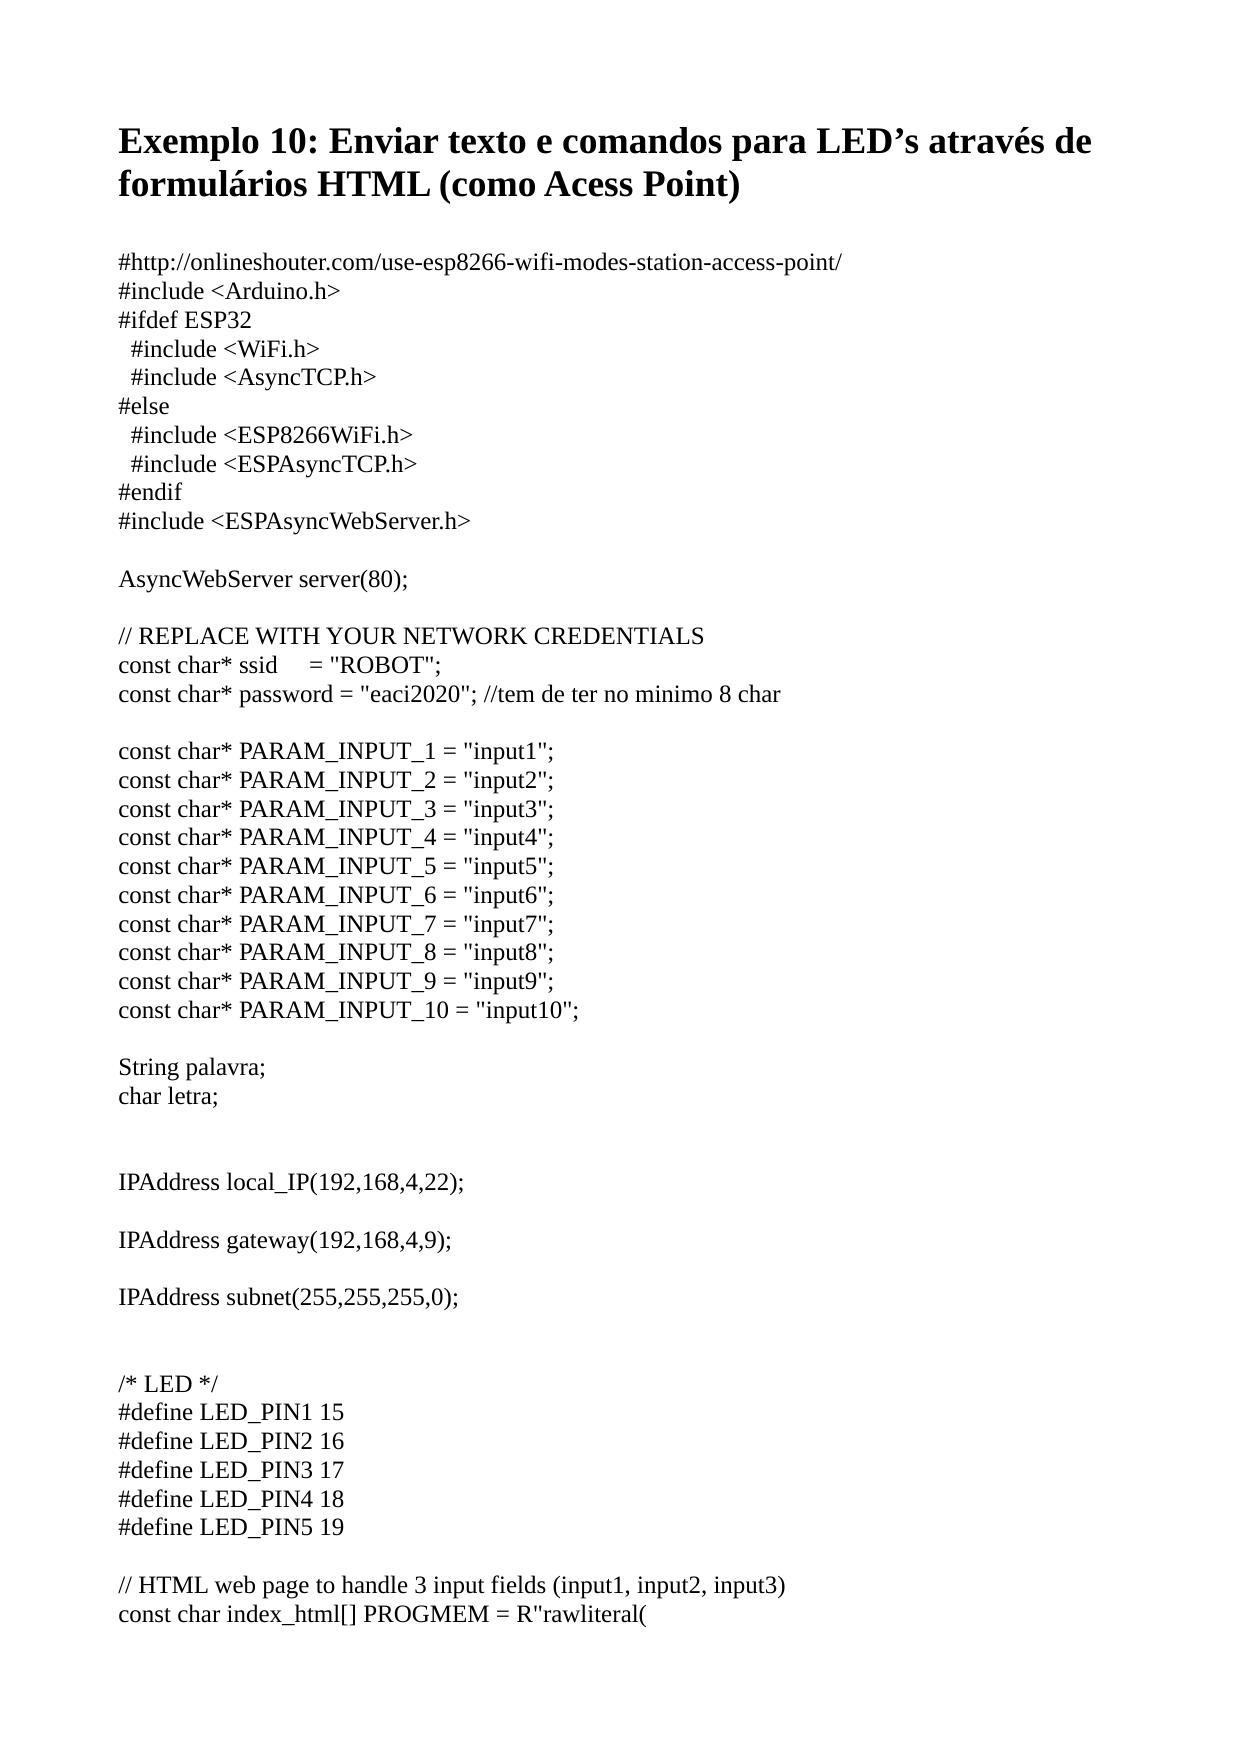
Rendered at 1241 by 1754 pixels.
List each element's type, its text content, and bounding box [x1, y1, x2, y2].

text const char* PARAM_INPUT_9 = "input9"; [118, 966, 1122, 995]
text IPAddress gateway(192,168,4,9); [118, 1225, 1122, 1254]
text #include <WiFi.h> [118, 334, 1122, 362]
text #endif [118, 477, 1122, 506]
text #define LED_PIN2 16 [118, 1426, 1122, 1455]
text #define LED_PIN4 18 [118, 1484, 1122, 1512]
text const char index_html[] PROGMEM = R"rawliteral( [118, 1599, 1122, 1627]
text // REPLACE WITH YOUR NETWORK CREDENTIALS [118, 621, 1122, 650]
text const char* PARAM_INPUT_3 = "input3"; [118, 794, 1122, 822]
text const char* PARAM_INPUT_1 = "input1"; [118, 736, 1122, 765]
subtitle Exemplo 10: Enviar texto e comandos para LED’s através de formulários HTML (como Acess Point) [118, 118, 1122, 204]
text #include <AsyncTCP.h> [118, 362, 1122, 391]
text const char* PARAM_INPUT_5 = "input5"; [118, 851, 1122, 880]
text AsyncWebServer server(80); [118, 564, 1122, 592]
text #include <Arduino.h> [118, 276, 1122, 305]
text char letra; [118, 1081, 1122, 1110]
text const char* PARAM_INPUT_7 = "input7"; [118, 909, 1122, 937]
text #ifdef ESP32 [118, 305, 1122, 334]
text // HTML web page to handle 3 input fields (input1, input2, input3) [118, 1570, 1122, 1599]
text String palavra; [118, 1052, 1122, 1081]
text const char* ssid = "ROBOT"; [118, 650, 1122, 679]
text #http://onlineshouter.com/use-esp8266-wifi-modes-station-access-point/ [118, 247, 1122, 276]
text #include <ESP8266WiFi.h> [118, 420, 1122, 449]
text const char* password = "eaci2020"; //tem de ter no minimo 8 char [118, 679, 1122, 707]
text const char* PARAM_INPUT_2 = "input2"; [118, 765, 1122, 794]
text IPAddress local_IP(192,168,4,22); [118, 1167, 1122, 1196]
text #include <ESPAsyncTCP.h> [118, 449, 1122, 477]
text /* LED */ [118, 1369, 1122, 1397]
text #define LED_PIN1 15 [118, 1397, 1122, 1426]
text const char* PARAM_INPUT_4 = "input4"; [118, 822, 1122, 851]
text const char* PARAM_INPUT_8 = "input8"; [118, 937, 1122, 966]
text #define LED_PIN3 17 [118, 1455, 1122, 1484]
text IPAddress subnet(255,255,255,0); [118, 1282, 1122, 1311]
text #else [118, 391, 1122, 420]
text #define LED_PIN5 19 [118, 1512, 1122, 1541]
text const char* PARAM_INPUT_10 = "input10"; [118, 995, 1122, 1024]
text #include <ESPAsyncWebServer.h> [118, 506, 1122, 535]
text const char* PARAM_INPUT_6 = "input6"; [118, 880, 1122, 909]
